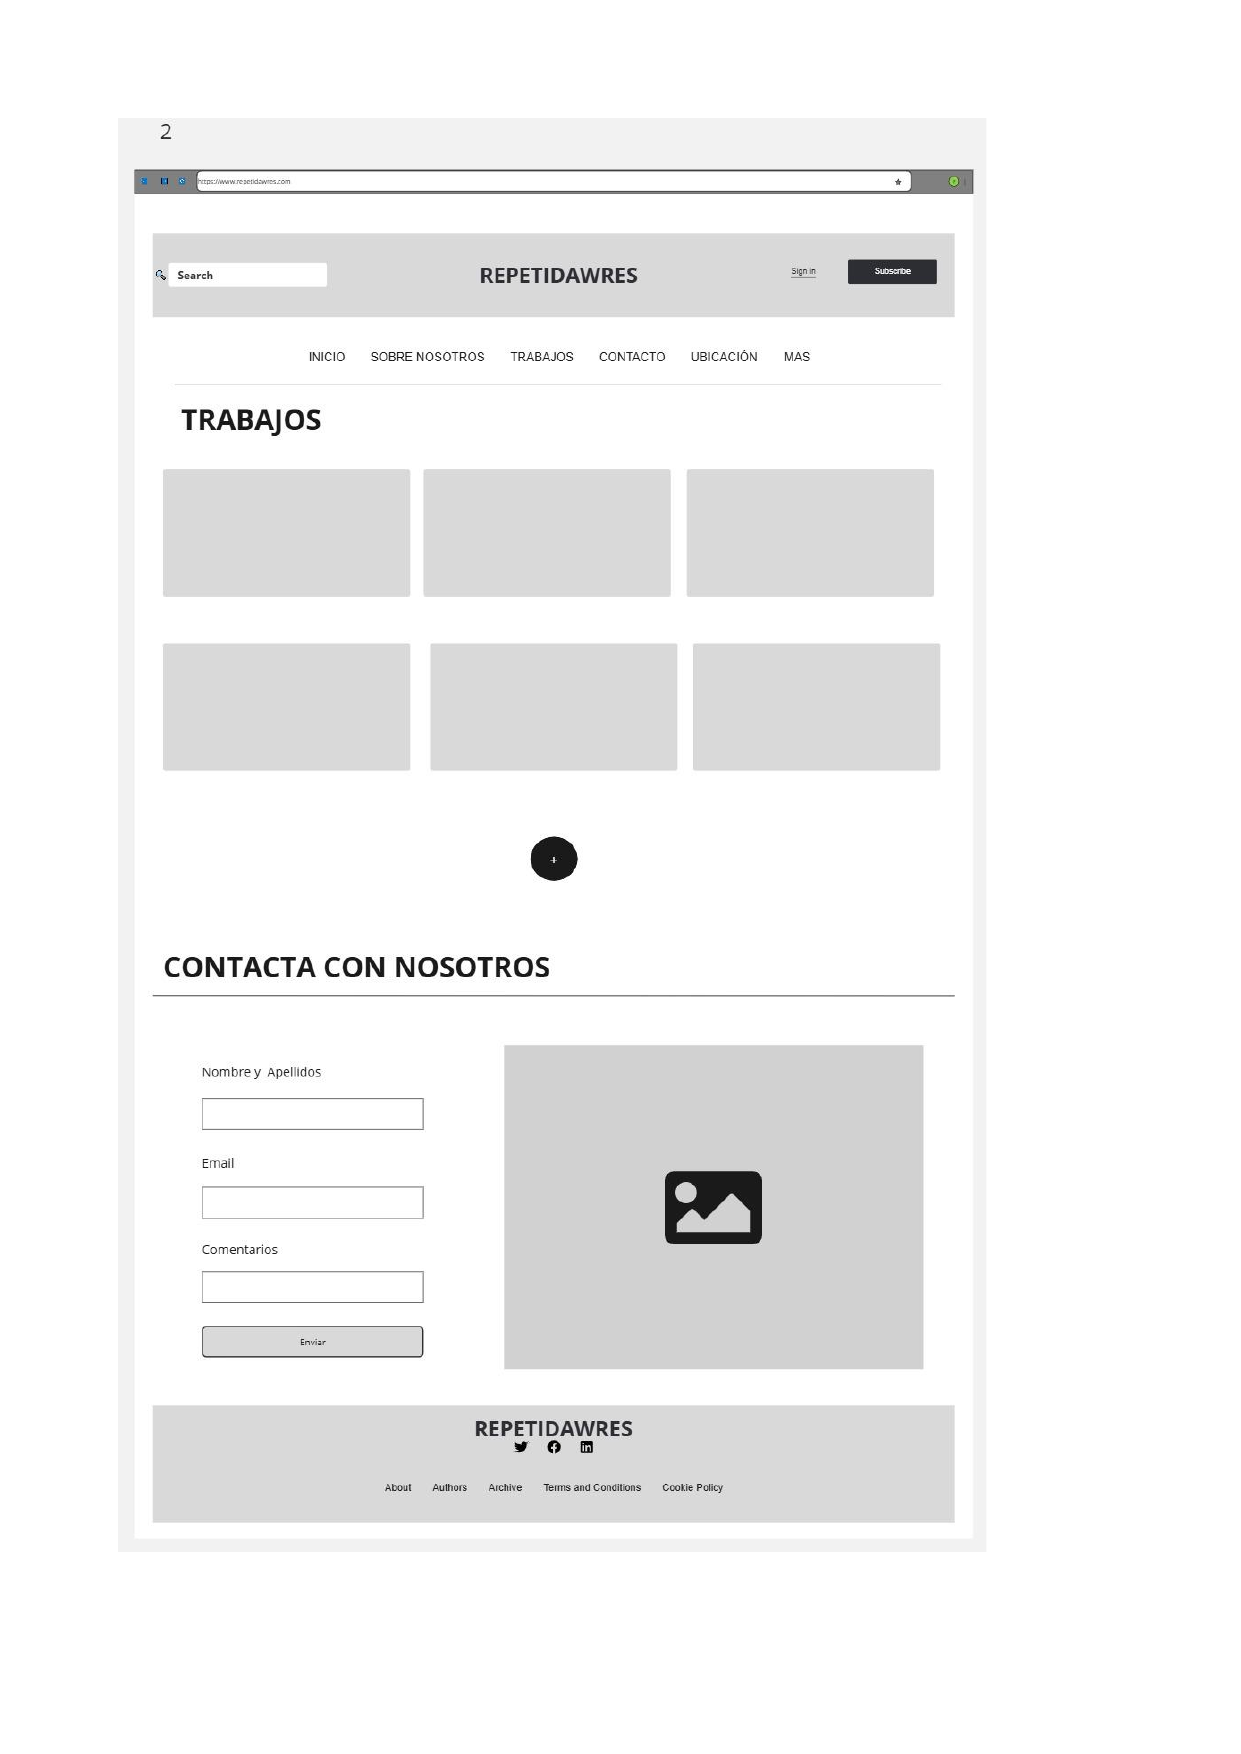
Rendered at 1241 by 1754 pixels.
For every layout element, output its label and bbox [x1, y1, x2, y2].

picture [118, 118, 987, 1552]
